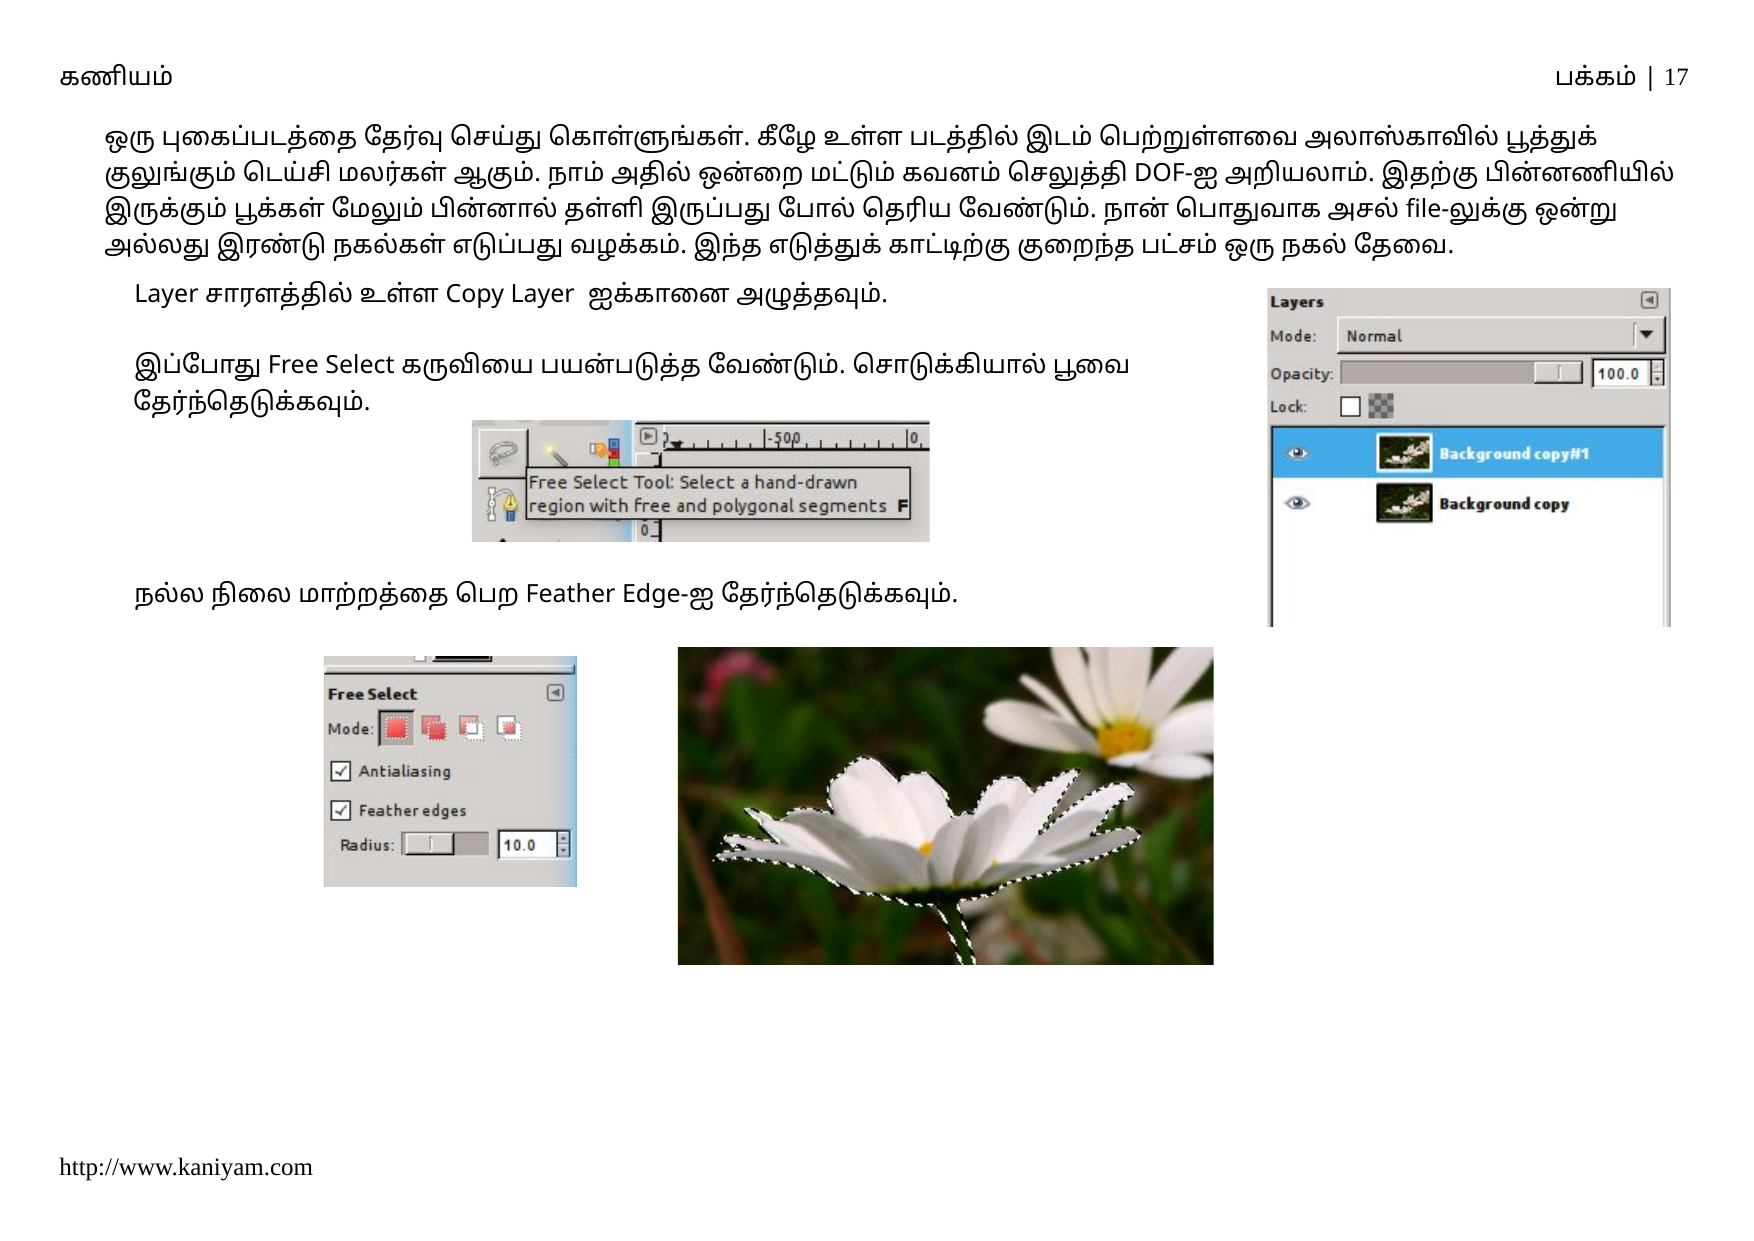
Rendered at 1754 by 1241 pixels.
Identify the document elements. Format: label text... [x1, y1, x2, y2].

picture [1267, 288, 1671, 627]
picture [677, 647, 1214, 965]
text இப்போது Free Select கருவியை பயன்படுத்த வேண்டும். சொடுக்கியால் பூவை தேர்ந்தெடுக்கவும். [59, 346, 1267, 420]
text நல்ல நிலை மாற்றத்தை பெற Feather Edge-ஐ தேர்ந்தெடுக்கவும். [59, 576, 1267, 613]
picture [323, 656, 577, 887]
picture [471, 420, 930, 542]
text Layer சாரளத்தில் உள்ள Copy Layer ஐக்கானை அழுத்தவும். [59, 275, 1695, 312]
text [1671, 346, 1695, 420]
subtitle ஒரு புகைப்படத்தை தேர்வு செய்து கொள்ளுங்கள். கீழே உள்ள படத்தில் இடம் பெற்றுள்ளவை அலாஸ்காவில் பூத்துக் குலுங்கும் டெய்சி மலர்கள் ஆகும். நாம் அதில் ஒன்றை மட்டும் கவனம் செலுத்தி DOF-ஐ அறியலாம். இதற்கு பின்னணியில் இருக்கும் பூக்கள் மேலும் பின்னால் தள்ளி இருப்பது போல் தெரிய வேண்டும். நான் பொதுவாக அசல் file-லுக்கு ஒன்று அல்லது இரண்டு நகல்கள் எடுப்பது வழக்கம். இந்த எடுத்துக் காட்டிற்கு குறைந்த பட்சம் ஒரு நகல் தேவை. [59, 118, 1695, 263]
